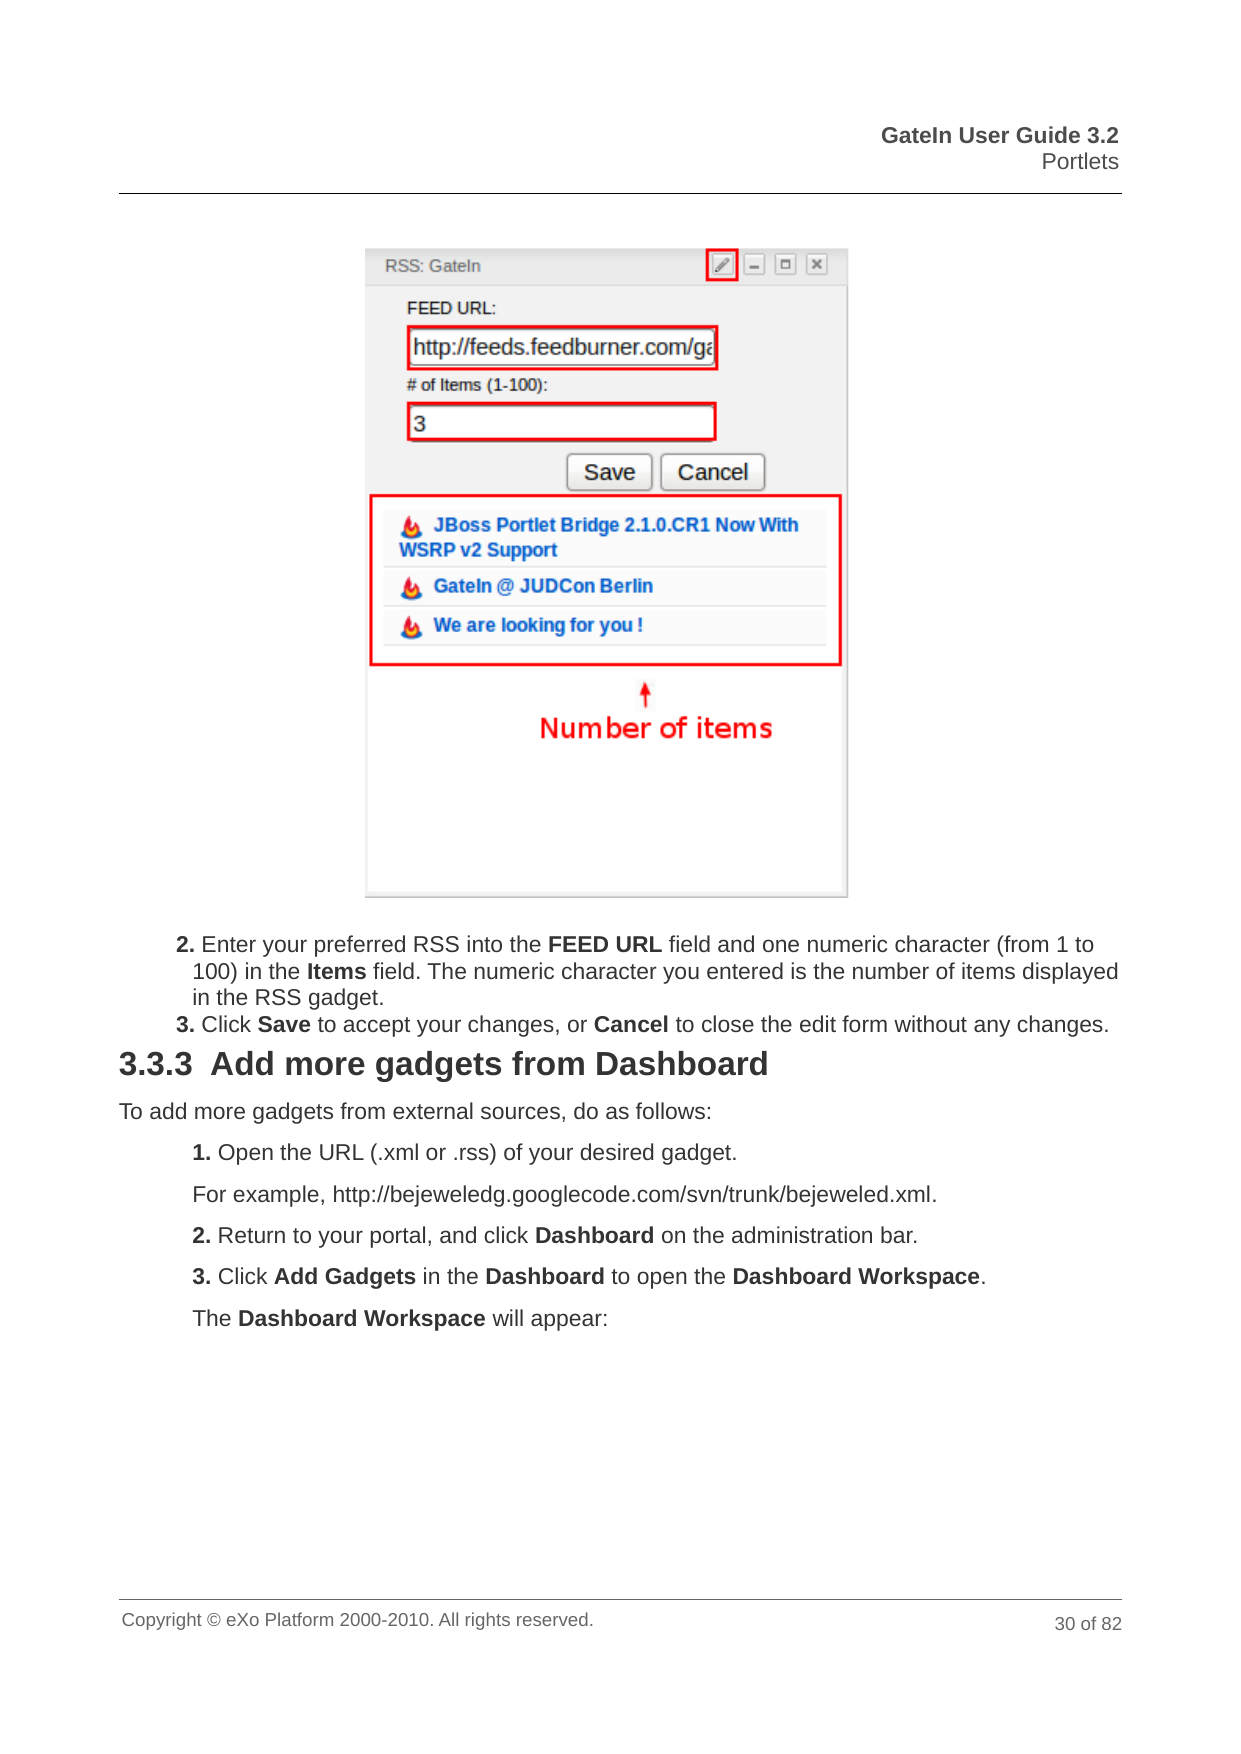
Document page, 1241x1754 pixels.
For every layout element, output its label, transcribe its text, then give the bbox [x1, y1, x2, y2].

subtitle Add more gadgets from Dashboard [118, 1044, 1122, 1083]
picture [365, 244, 850, 898]
text To add more gadgets from external sources, do as follows: [45, 1098, 1122, 1124]
text 2. Enter your preferred RSS into the FEED URL field and one numeric character (from 1 to 100) in the Items field. The numeric character you entered is the number of items displayed in the RSS gadget. [118, 931, 1122, 1011]
text 1. Open the URL (.xml or .rss) of your desired gadget. [118, 1139, 1122, 1166]
text 2. Return to your portal, and click Dashboard on the administration bar. [118, 1222, 1122, 1248]
text 3. Click Add Gadgets in the Dashboard to open the Dashboard Workspace. [118, 1263, 1122, 1289]
text The Dashboard Workspace will appear: [118, 1304, 1122, 1331]
text 3. Click Save to accept your changes, or Cancel to close the edit form without any changes. [118, 1011, 1122, 1037]
text For example, http://bejeweledg.googlecode.com/svn/trunk/bejeweled.xml. [118, 1181, 1122, 1207]
